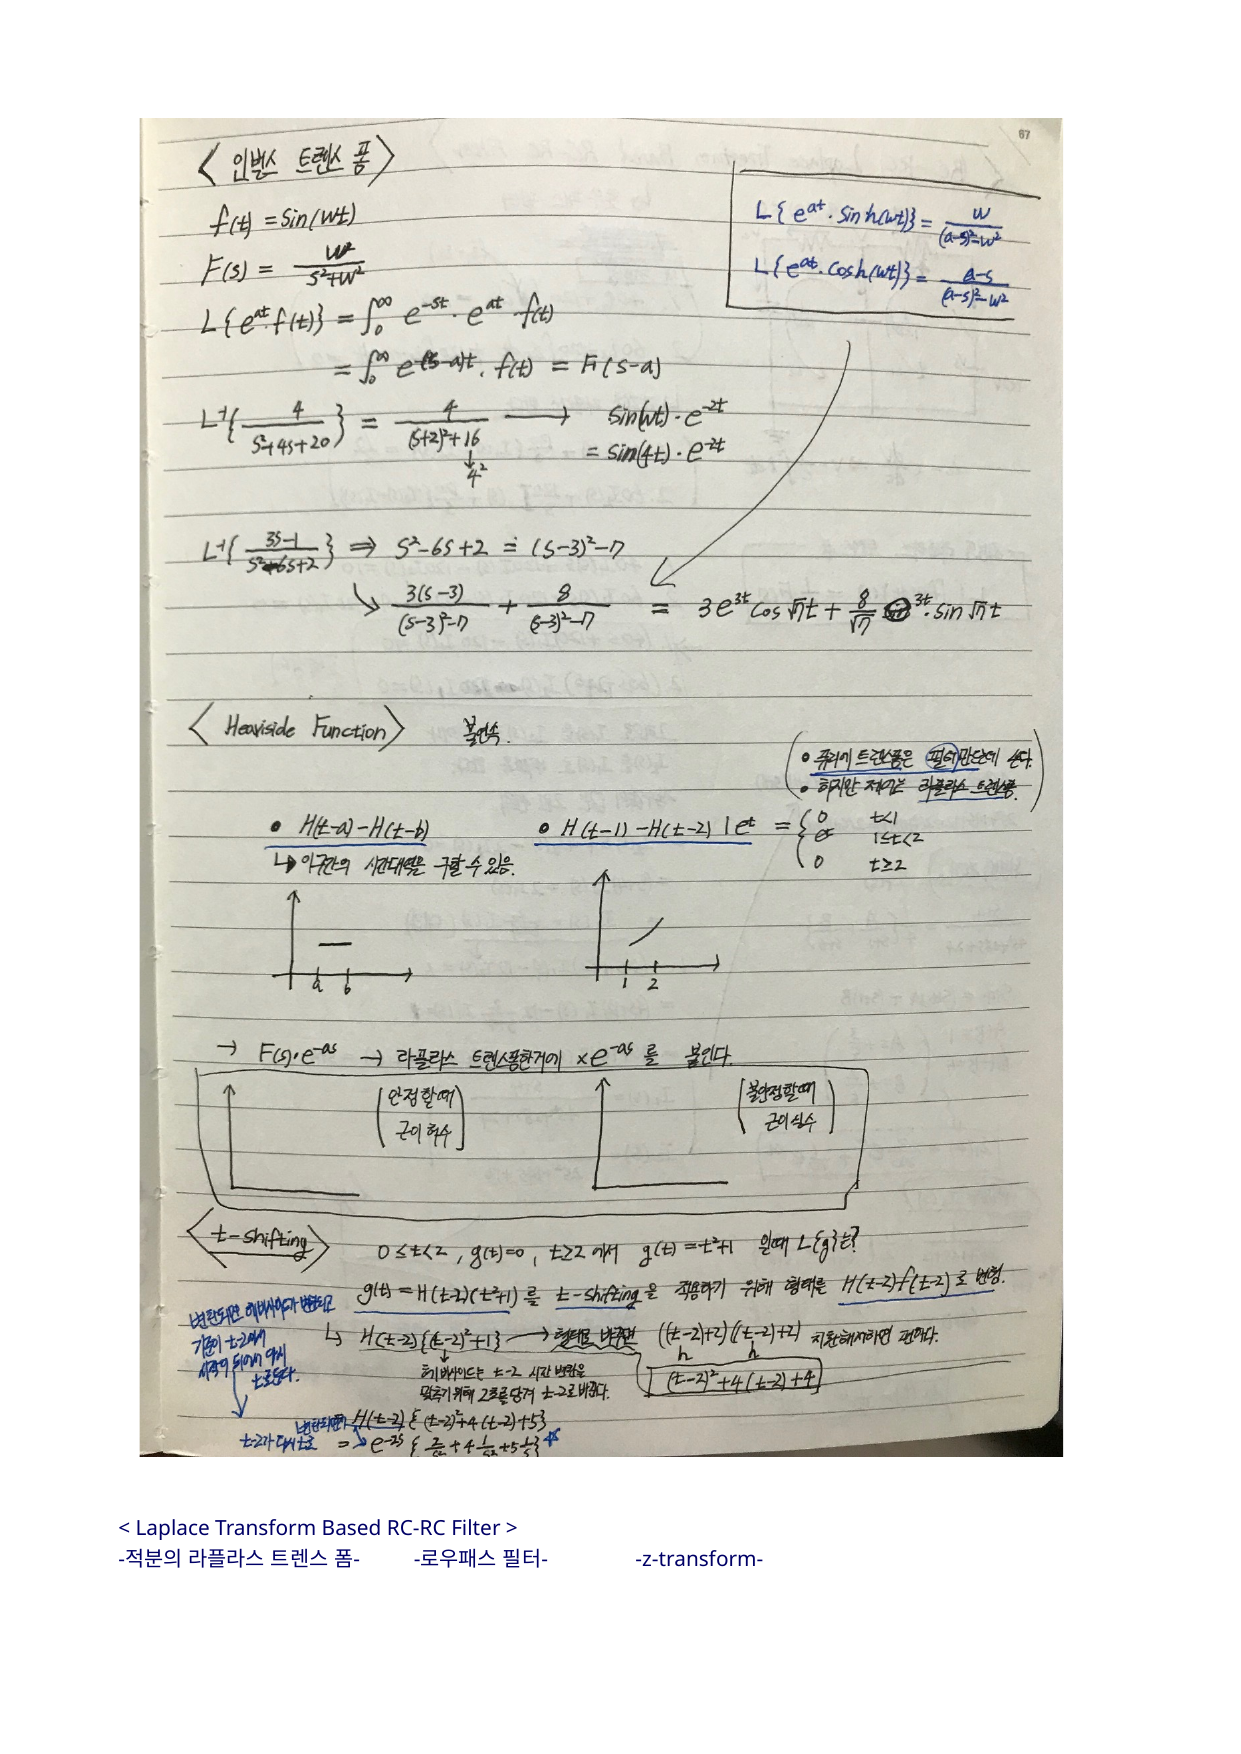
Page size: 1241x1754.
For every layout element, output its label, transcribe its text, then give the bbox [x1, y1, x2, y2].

text < Laplace Transform Based RC-RC Filter > [118, 1513, 1122, 1542]
text -적분의 라플라스 트렌스 폼- -로우패스 필터- -z-transform- [118, 1542, 1122, 1572]
picture [139, 118, 1064, 1457]
